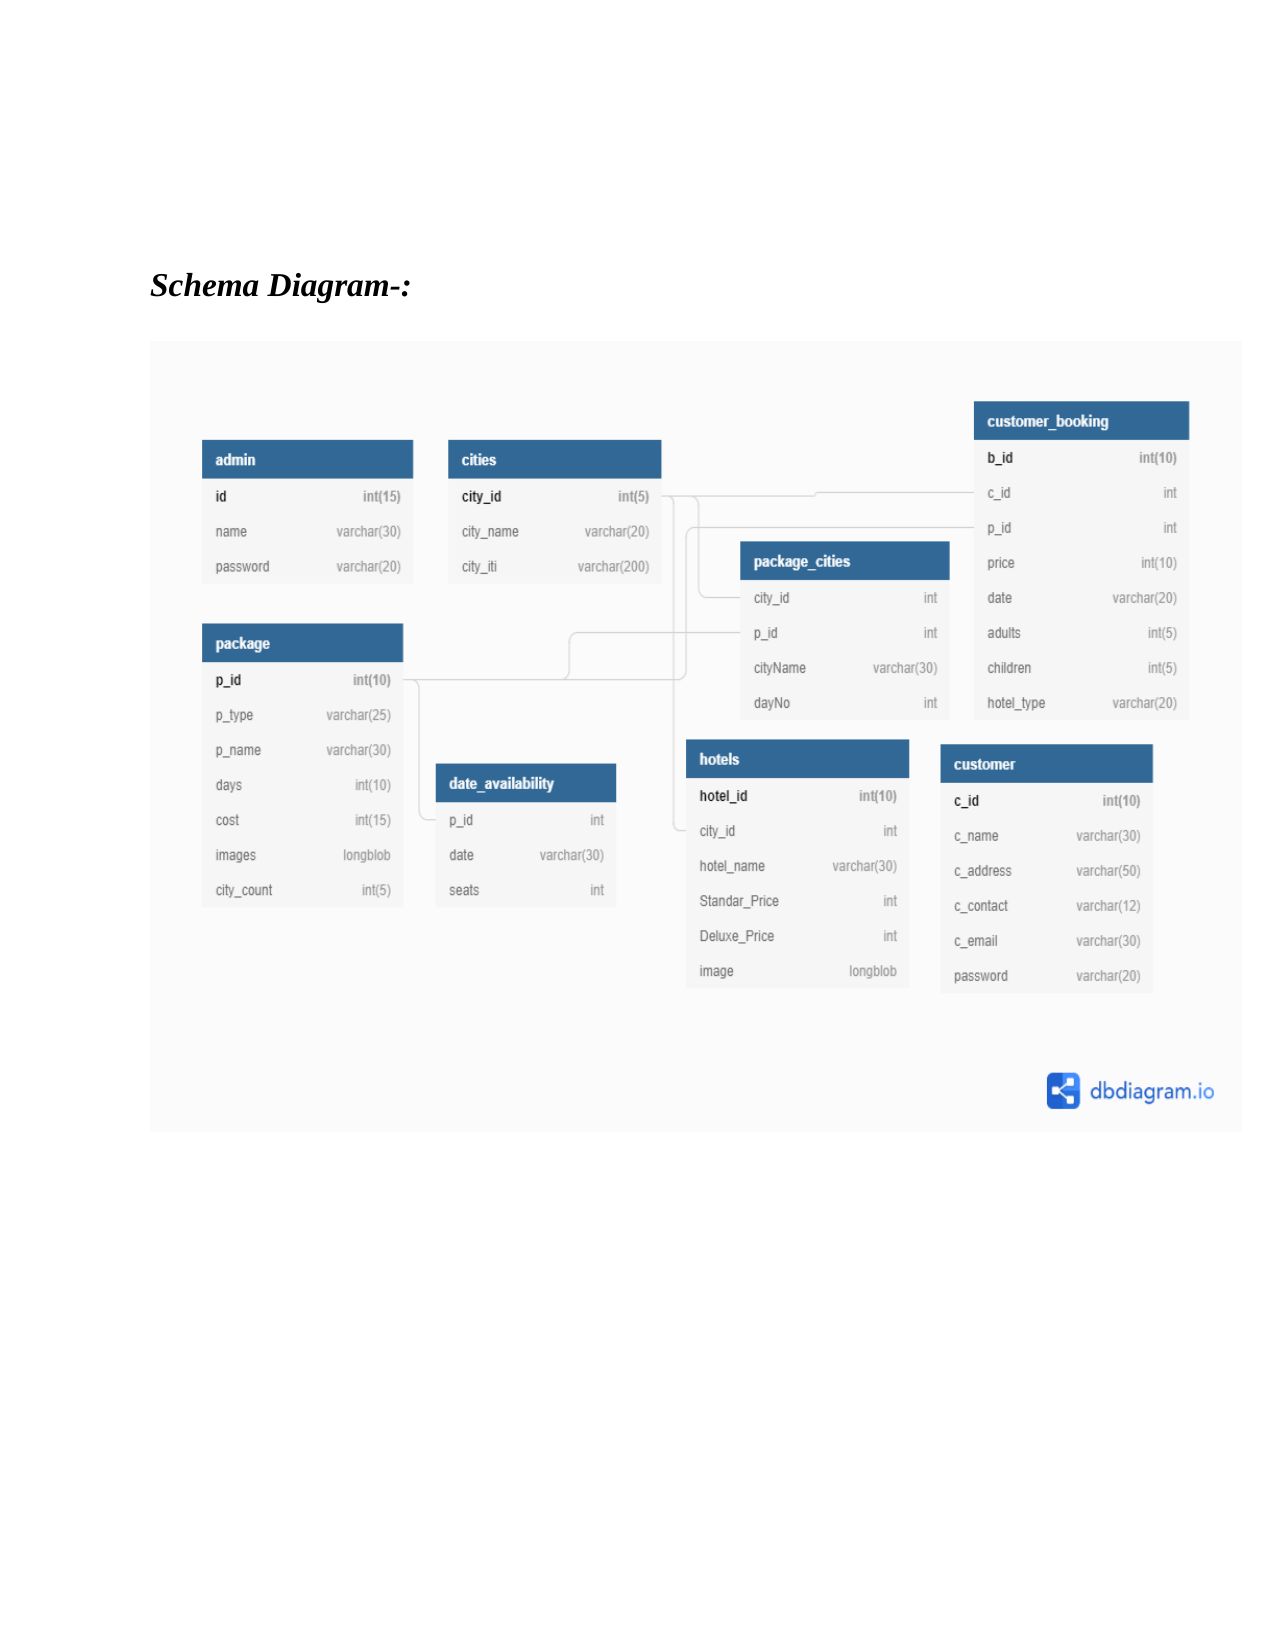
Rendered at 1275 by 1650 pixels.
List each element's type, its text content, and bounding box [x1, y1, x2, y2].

text Schema Diagram-: [150, 265, 1125, 303]
